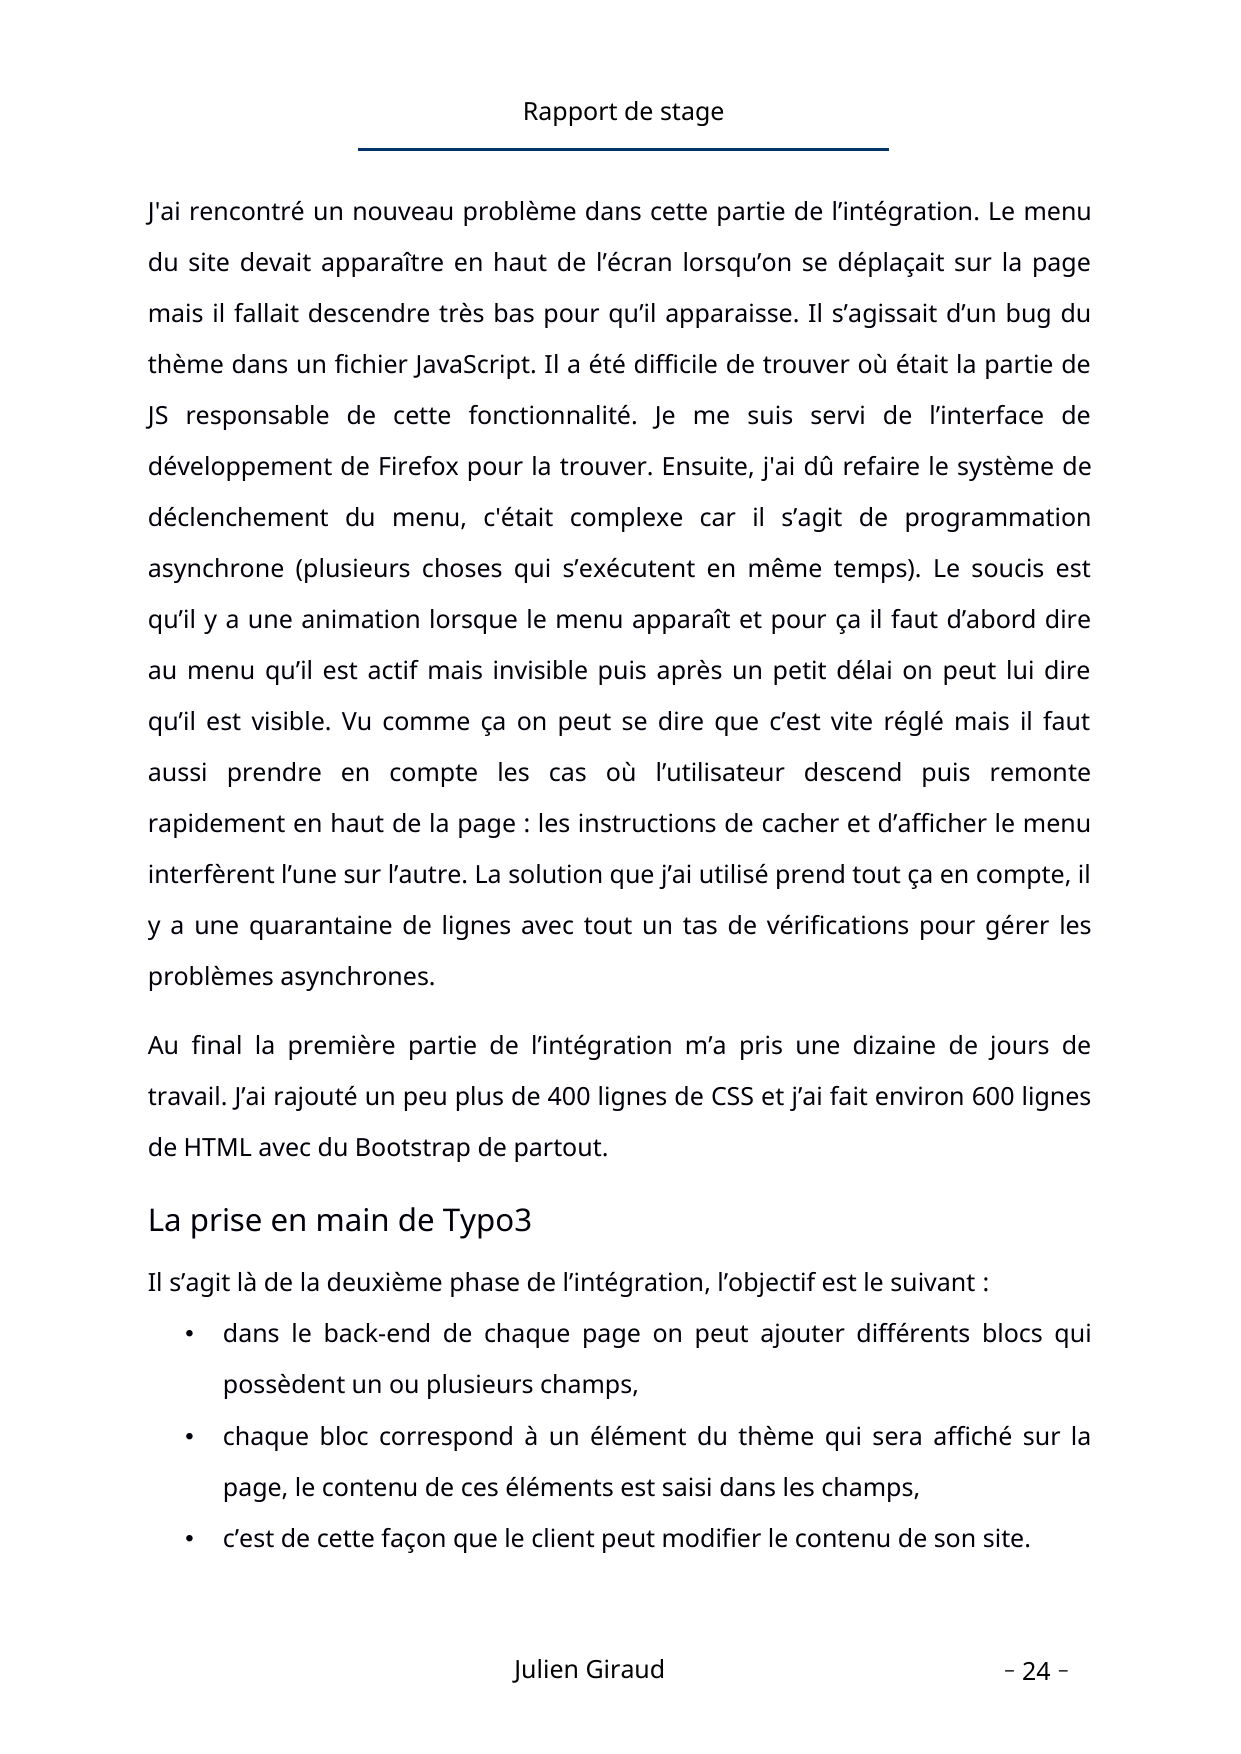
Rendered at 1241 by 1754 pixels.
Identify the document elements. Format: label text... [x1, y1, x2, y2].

subtitle La prise en main de Typo3 [148, 1198, 1093, 1241]
text J'ai rencontré un nouveau problème dans cette partie de l’intégration. Le menu du site devait apparaître en haut de l’écran lorsqu’on se déplaçait sur la page mais il fallait descendre très bas pour qu’il apparaisse. Il s’agissait d’un bug du thème dans un fichier JavaScript. Il a été difficile de trouver où était la partie de JS responsable de cette fonctionnalité. Je me suis servi de l’interface de développement de Firefox pour la trouver. Ensuite, j'ai dû refaire le système de déclenchement du menu, c'était complexe car il s’agit de programmation asynchrone (plusieurs choses qui s’exécutent en même temps). Le soucis est qu’il y a une animation lorsque le menu apparaît et pour ça il faut d’abord dire au menu qu’il est actif mais invisible puis après un petit délai on peut lui dire qu’il est visible. Vu comme ça on peut se dire que c’est vite réglé mais il faut aussi prendre en compte les cas où l’utilisateur descend puis remonte rapidement en haut de la page : les instructions de cacher et d’afficher le menu interfèrent l’une sur l’autre. La solution que j’ai utilisé prend tout ça en compte, il y a une quarantaine de lignes avec tout un tas de vérifications pour gérer les problèmes asynchrones. [148, 193, 1093, 993]
list c’est de cette façon que le client peut modifier le contenu de son site. [185, 1520, 1093, 1554]
text Au final la première partie de l’intégration m’a pris une dizaine de jours de travail. J’ai rajouté un peu plus de 400 lignes de CSS et j’ai fait environ 600 lignes de HTML avec du Bootstrap de partout. [148, 1027, 1093, 1164]
list chaque bloc correspond à un élément du thème qui sera affiché sur la page, le contenu de ces éléments est saisi dans les champs, [185, 1418, 1093, 1503]
text Il s’agit là de la deuxième phase de l’intégration, l’objectif est le suivant : [148, 1265, 1093, 1299]
list dans le back-end de chaque page on peut ajouter différents blocs qui possèdent un ou plusieurs champs, [185, 1316, 1093, 1401]
